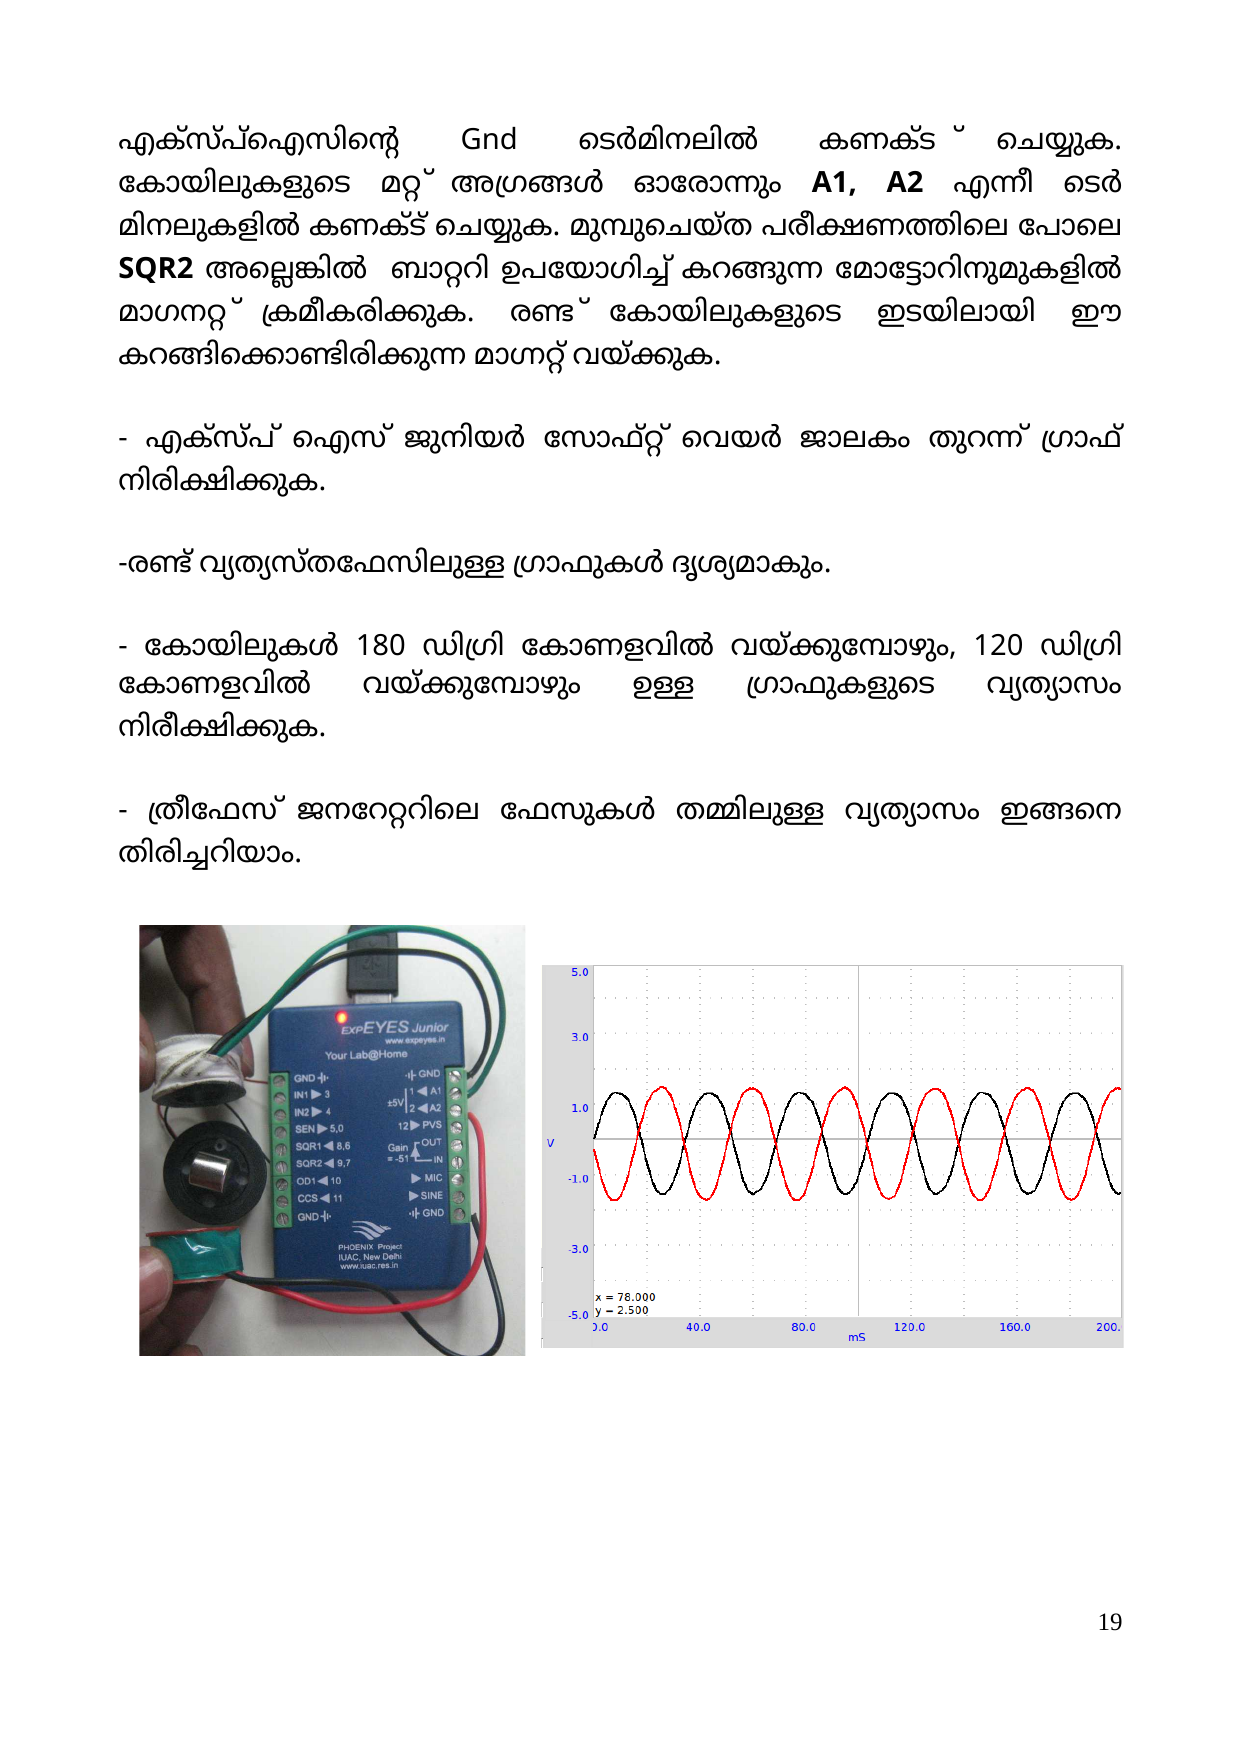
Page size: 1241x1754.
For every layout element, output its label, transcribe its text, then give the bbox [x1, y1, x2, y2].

picture [541, 965, 1124, 1348]
text - കോയിലുകള്‍ 180 ഡിഗ്രി കോണളവില്‍ വയ്ക്കുമ്പോഴും, 120 ഡിഗ്രി കോണളവില്‍ വയ്ക്കുമ്പോഴും ഉള്ള ഗ്രാഫുകളുടെ വ്യത്യാസം നിരീക്ഷിക്കുക. [118, 624, 1122, 748]
text - എക്സ്പ് ഐസ് ജുനിയര്‍ സോഫ്റ്റ് വെയര്‍ ജാലകം തുറന്ന് ഗ്രാഫ് നിരിക്ഷിക്കുക. [118, 416, 1122, 502]
picture [139, 925, 526, 1356]
text എക്സ്പ്ഐസിന്റെ Gnd ടെര്‍മിനലില്‍ കണക്ട് ചെയ്യുക. കോയിലുകളുടെ മറ്റ് അഗ്രങ്ങള്‍ ഓരോന്നും A1, A2 എന്നീ ടെര്‍മിനലുകളില്‍ കണക്ട് ചെയ്യുക. മുമ്പുചെയ്ത പരീക്ഷണത്തിലെ പോലെ SQR2 അല്ലെങ്കില്‍ ബാറ്ററി ഉപയോഗിച്ച് കറങ്ങുന്ന മോട്ടോറിനുമുകളില്‍ മാഗനറ്റ് ക്രമീകരിക്കുക. രണ്ട് കോയിലുകളുടെ ഇടയിലായി ഈ കറങ്ങിക്കൊണ്ടിരിക്കുന്ന മാഗ്നറ്റ് വയ്ക്കുക. [118, 118, 1122, 376]
text - ത്രീഫേസ് ജനറേറ്ററിലെ ഫേസുകള്‍ തമ്മിലുള്ള വ്യത്യാസം ഇങ്ങനെ തിരിച്ചറിയാം. [118, 788, 1122, 874]
text -രണ്ട് വ്യത്യസ്തഫേസിലുള്ള ഗ്രാഫുകള്‍ ദൃശ്യമാകും. [118, 542, 1122, 585]
